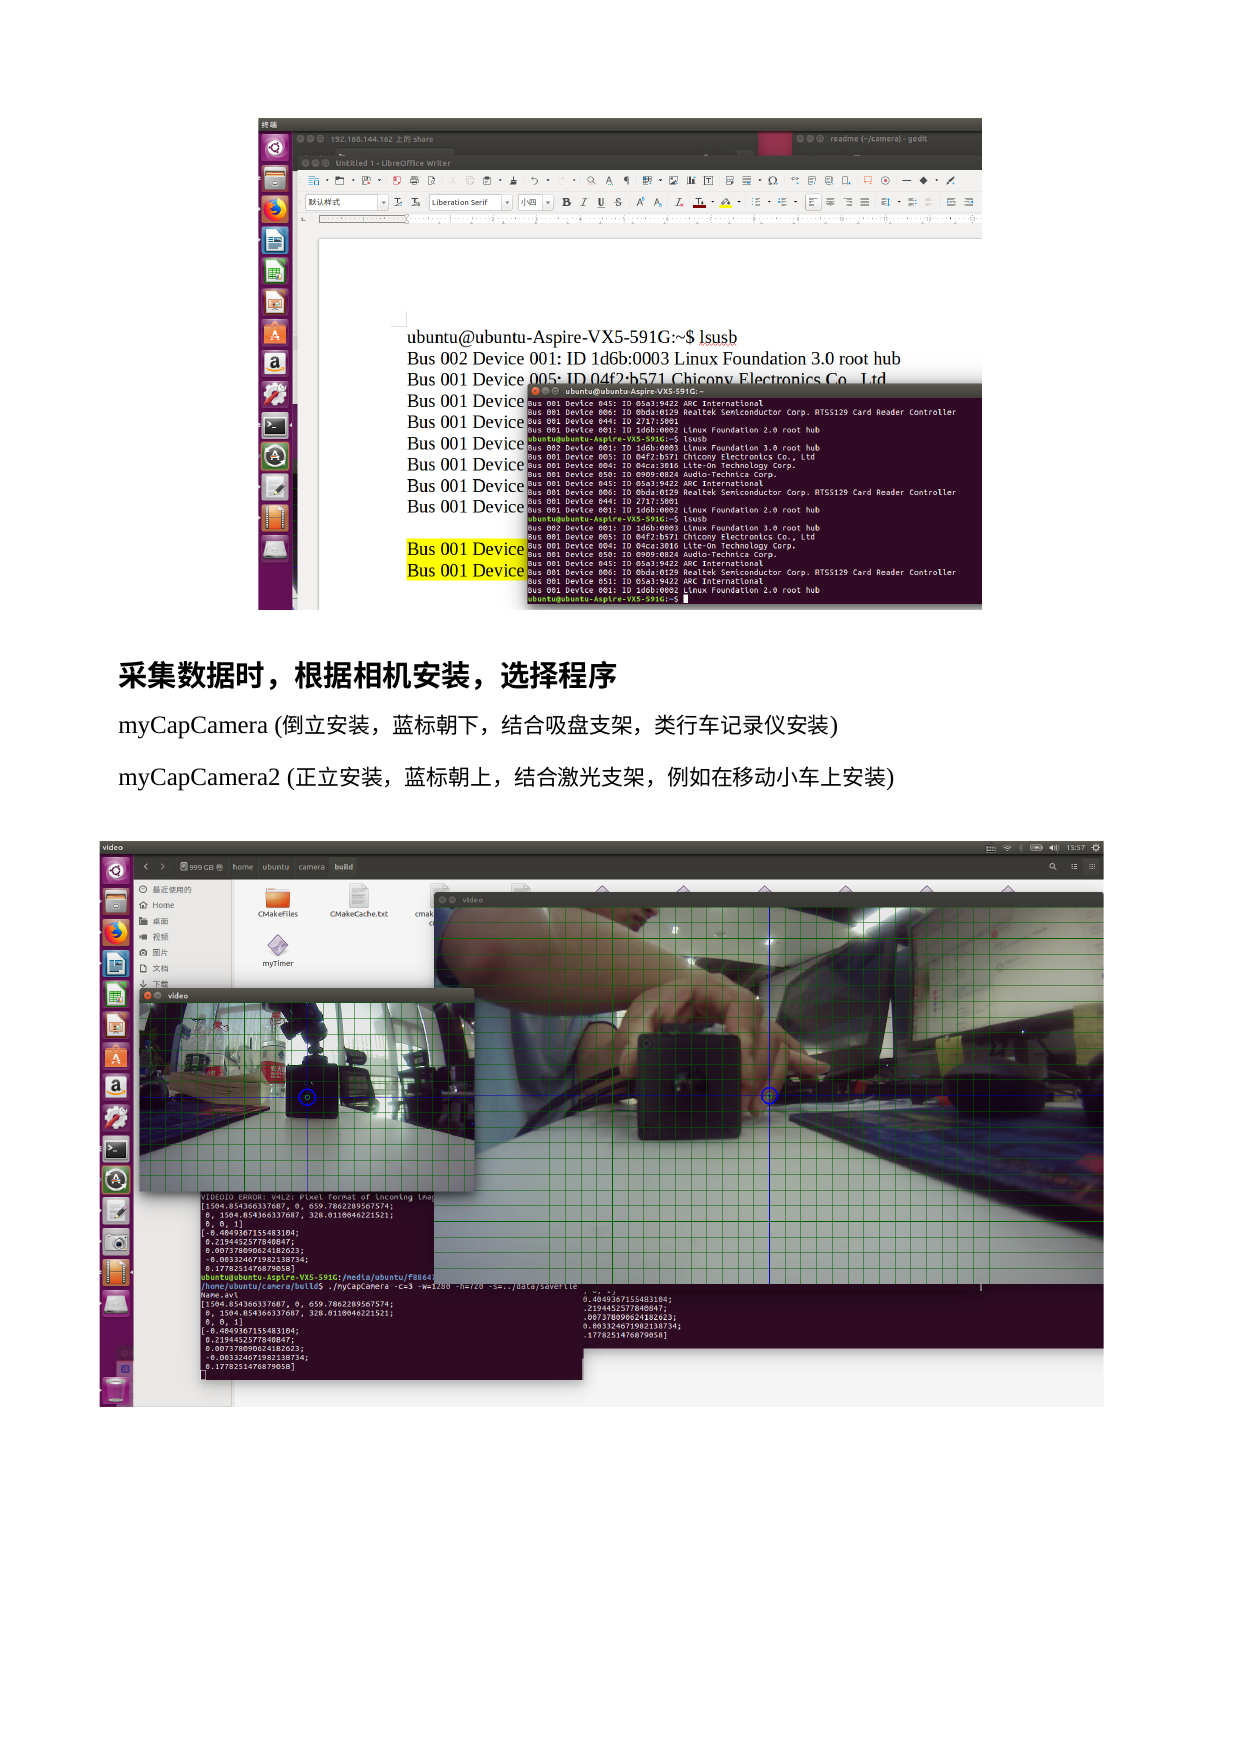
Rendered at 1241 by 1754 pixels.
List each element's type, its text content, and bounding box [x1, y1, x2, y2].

text myCapCamera (倒立安装，蓝标朝下，结合吸盘支架，类行车记录仪安装) [118, 708, 1122, 739]
text myCapCamera2 (正立安装，蓝标朝上，结合激光支架，例如在移动小车上安装) [118, 760, 1122, 792]
picture [99, 841, 1104, 1407]
subtitle 采集数据时，根据相机安装，选择程序 [118, 653, 1122, 695]
